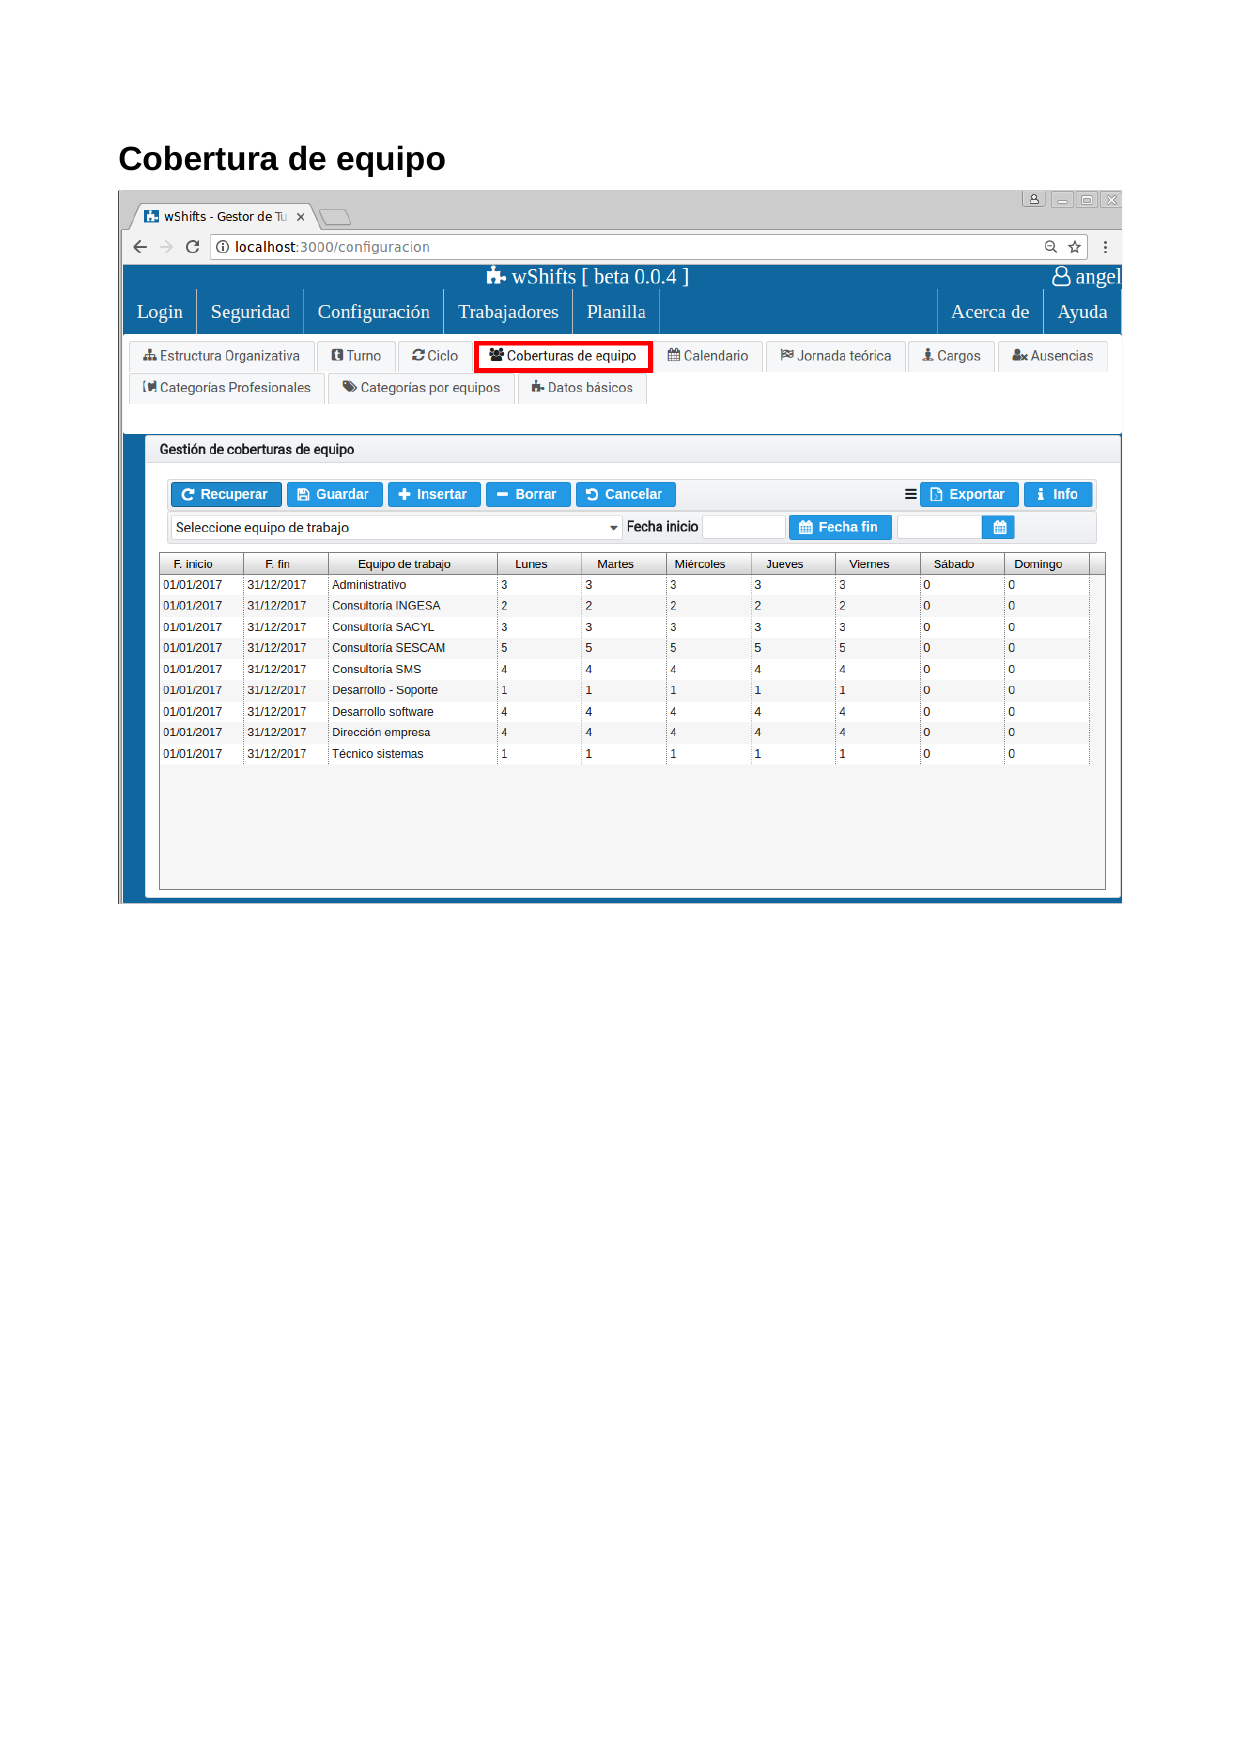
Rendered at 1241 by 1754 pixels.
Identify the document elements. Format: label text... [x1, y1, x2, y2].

subtitle Cobertura de equipo [118, 139, 1122, 178]
picture [118, 190, 1123, 904]
